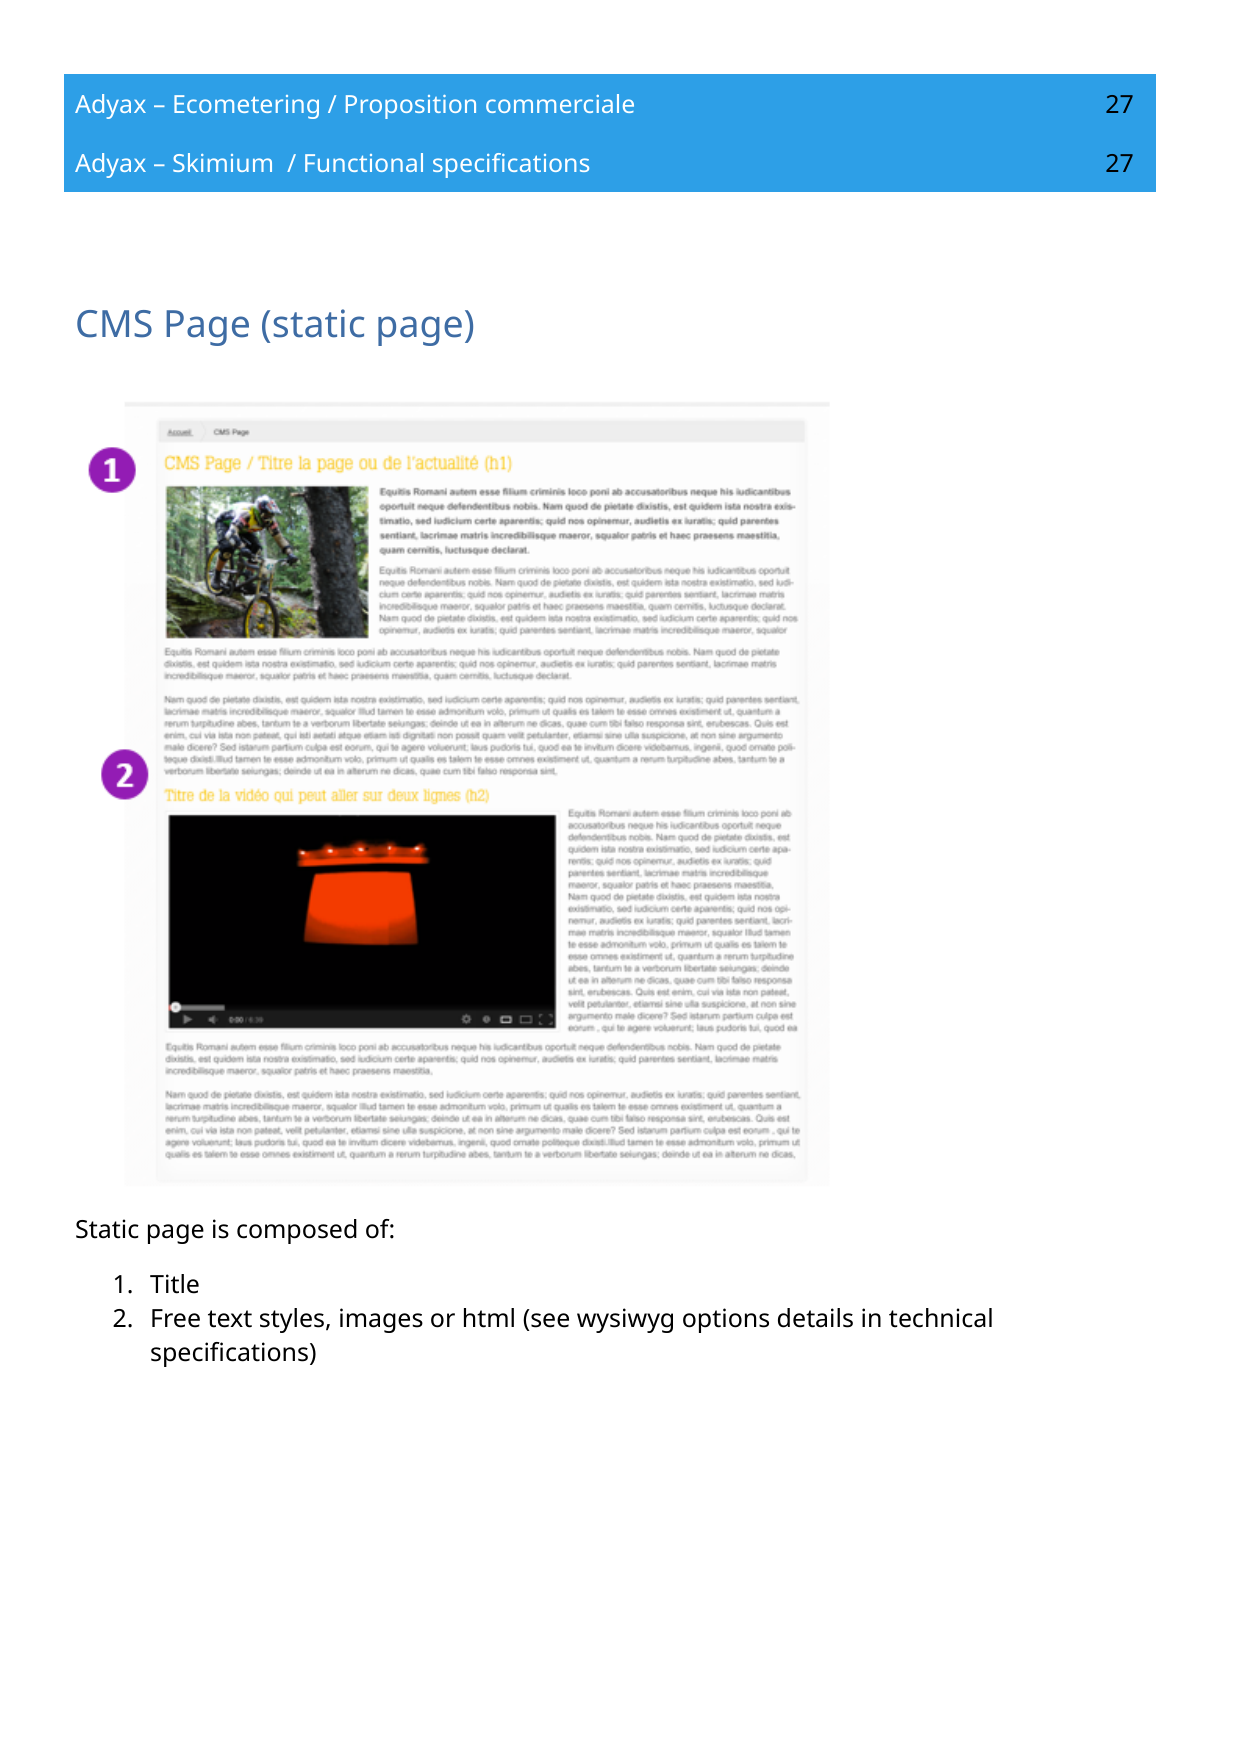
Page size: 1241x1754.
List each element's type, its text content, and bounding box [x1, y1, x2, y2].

list Free text styles, images or html (see wysiwyg options details in technical specifications) [112, 1301, 1165, 1369]
text Static page is composed of: [75, 1212, 1165, 1246]
picture [75, 386, 830, 1191]
list Title [112, 1266, 1165, 1301]
subtitle CMS Page (static page) [75, 297, 1165, 348]
